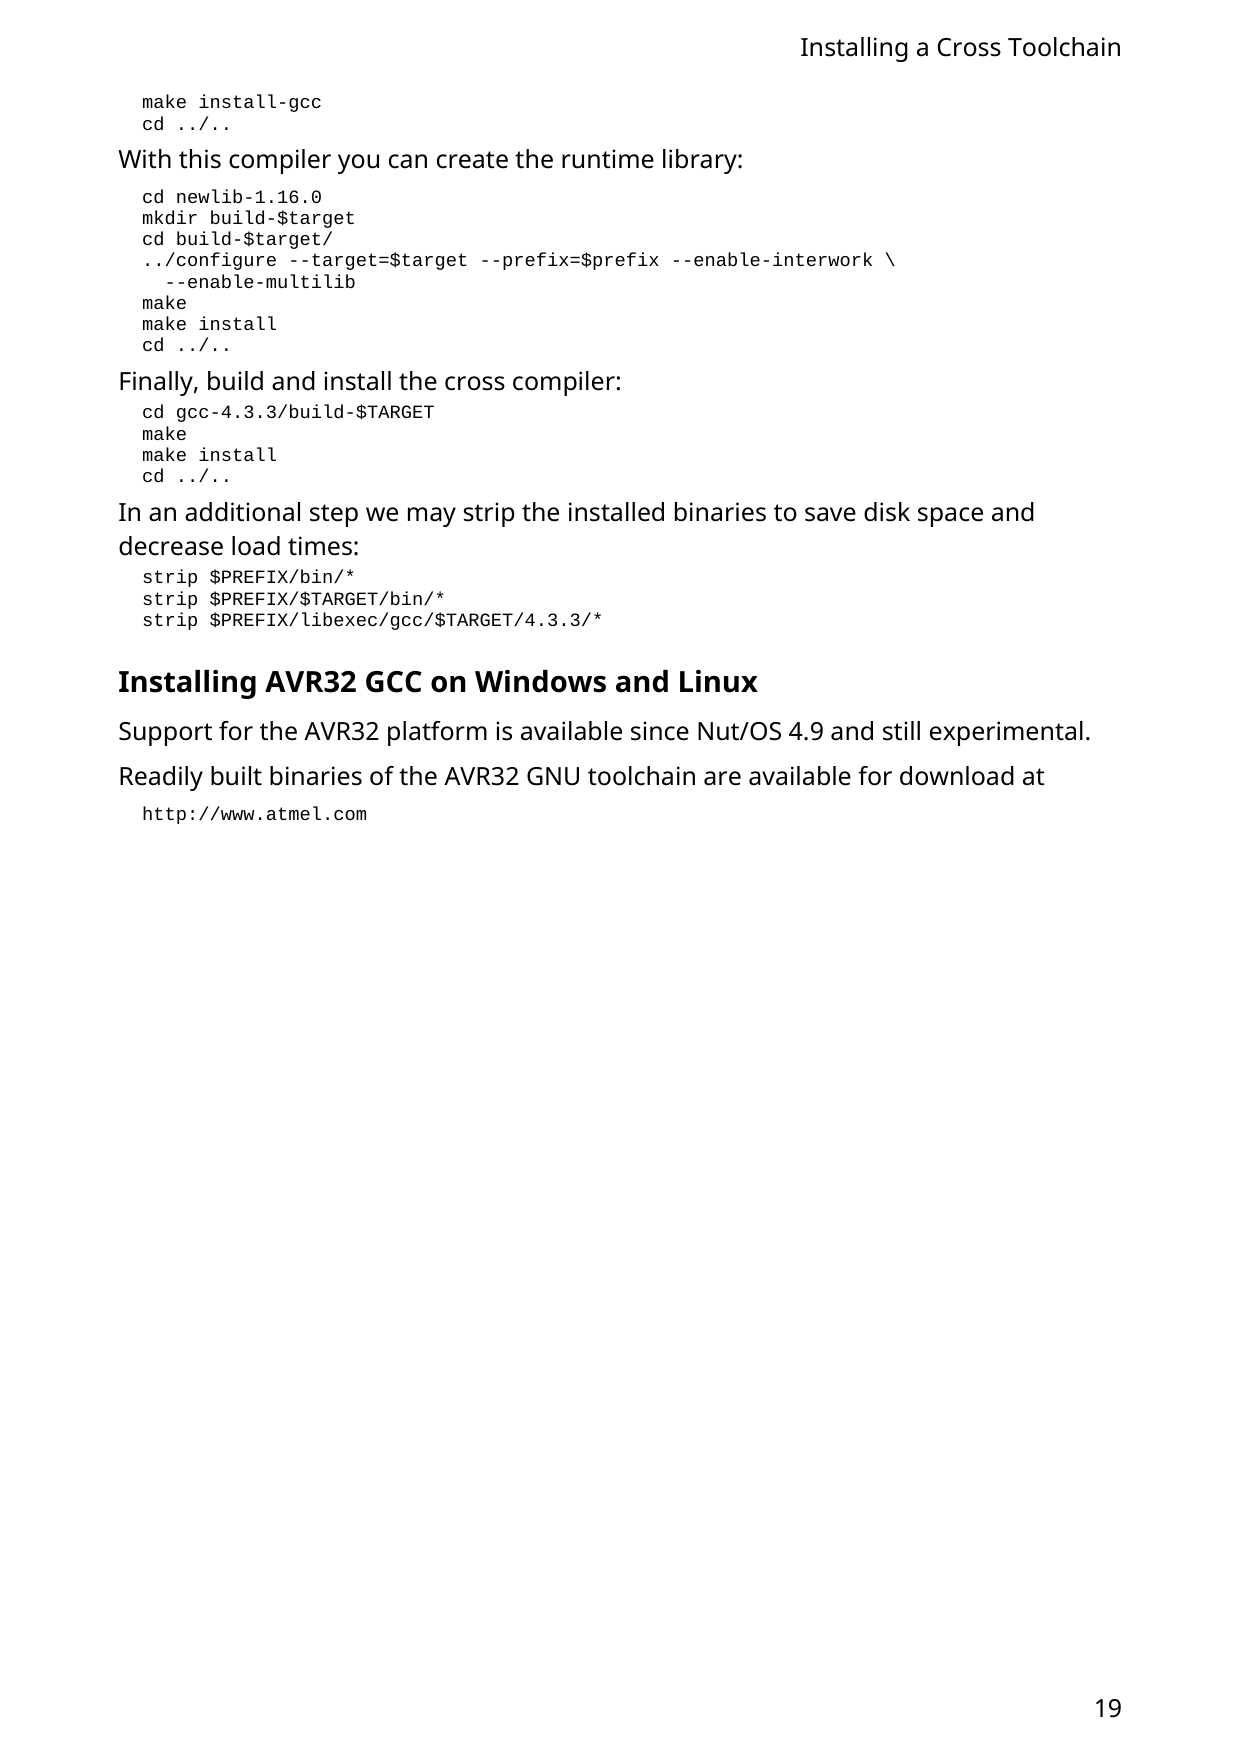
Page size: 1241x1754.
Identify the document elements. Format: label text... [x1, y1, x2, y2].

text cd build-$target/ [142, 230, 1122, 251]
text ../configure --target=$target --prefix=$prefix --enable-interwork \ [142, 251, 1122, 272]
text make install-gcc [142, 93, 1122, 114]
text Readily built binaries of the AVR32 GNU toolchain are available for download at [118, 759, 1122, 793]
text mkdir build-$target [142, 209, 1122, 230]
text cd ../.. [142, 114, 1122, 136]
text http://www.atmel.com [142, 805, 1122, 826]
text cd newlib-1.16.0 [142, 187, 1122, 209]
text make [142, 424, 1122, 446]
text make [142, 294, 1122, 315]
text Finally, build and install the cross compiler: [118, 363, 1122, 397]
text With this compiler you can create the runtime library: [118, 141, 1122, 176]
text In an additional step we may strip the installed binaries to save disk space and decrease load times: [118, 494, 1122, 562]
text make install [142, 446, 1122, 467]
text strip $PREFIX/libexec/gcc/$TARGET/4.3.3/* [142, 611, 1122, 632]
text cd gcc-4.3.3/build-$TARGET [142, 403, 1122, 424]
text --enable-multilib [142, 272, 1122, 294]
text strip $PREFIX/bin/* [142, 568, 1122, 589]
text Support for the AVR32 platform is available since Nut/OS 4.9 and still experimental. [118, 713, 1122, 747]
text cd ../.. [142, 336, 1122, 357]
subtitle Installing AVR32 GCC on Windows and Linux [118, 662, 1122, 701]
text cd ../.. [142, 467, 1122, 488]
text strip $PREFIX/$TARGET/bin/* [142, 589, 1122, 611]
text make install [142, 315, 1122, 336]
